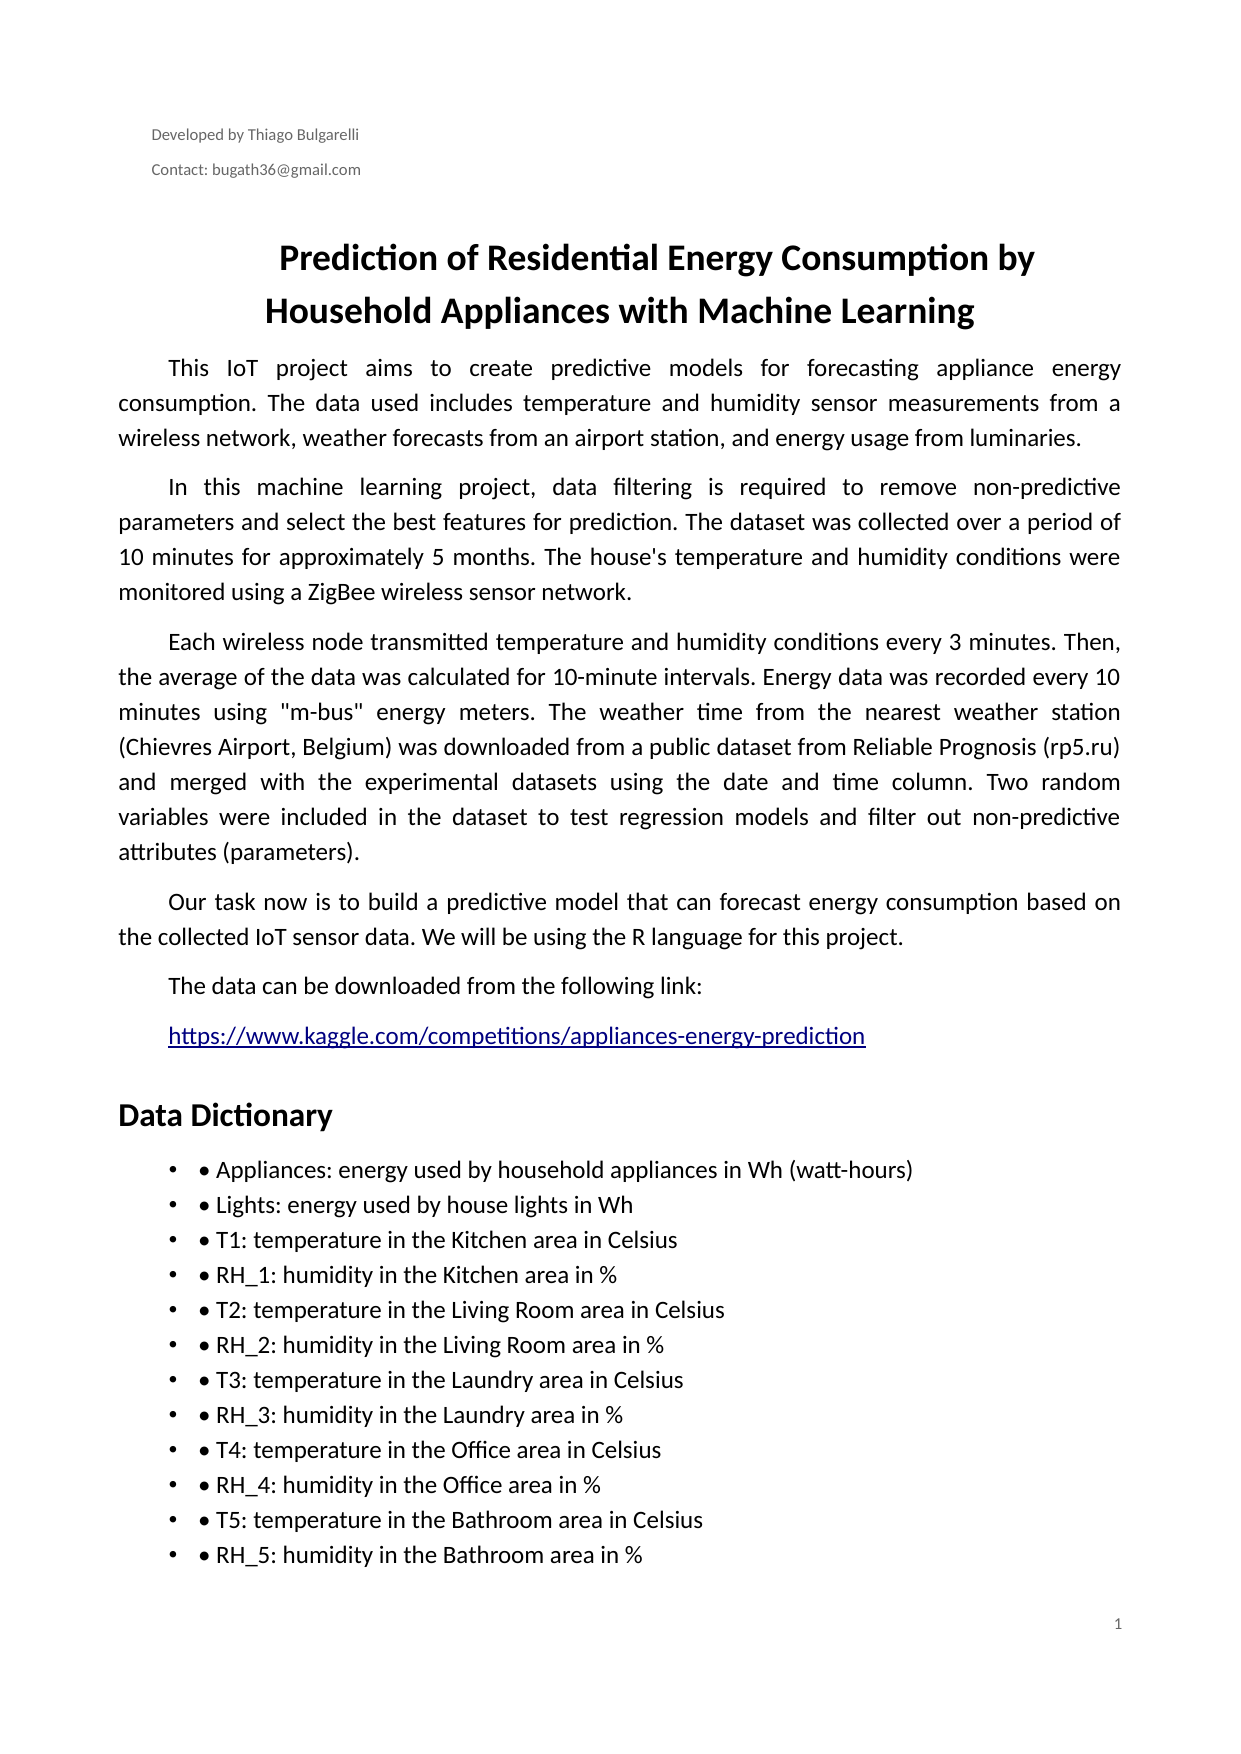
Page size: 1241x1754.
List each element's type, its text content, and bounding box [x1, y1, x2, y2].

list • T3: temperature in the Laundry area in Celsius [162, 1364, 1122, 1394]
list • RH_4: humidity in the Office area in % [162, 1469, 1122, 1499]
list • T2: temperature in the Living Room area in Celsius [162, 1294, 1122, 1324]
text The data can be downloaded from the following link: [118, 970, 1122, 1001]
subtitle Data Dictionary [118, 1094, 1122, 1135]
list • RH_2: humidity in the Living Room area in % [162, 1329, 1122, 1359]
text Our task now is to build a predictive model that can forecast energy consumption based on the collected IoT sensor data. We will be using the R language for this project. [118, 886, 1122, 951]
text This IoT project aims to create predictive models for forecasting appliance energy consumption. The data used includes temperature and humidity sensor measurements from a wireless network, weather forecasts from an airport station, and energy usage from luminaries. [118, 352, 1122, 452]
list • Appliances: energy used by household appliances in Wh (watt-hours) [162, 1154, 1122, 1184]
list • T5: temperature in the Bathroom area in Celsius [162, 1504, 1122, 1534]
list • RH_1: humidity in the Kitchen area in % [162, 1259, 1122, 1289]
list • T1: temperature in the Kitchen area in Celsius [162, 1224, 1122, 1254]
list • Lights: energy used by house lights in Wh [162, 1189, 1122, 1219]
list • T4: temperature in the Office area in Celsius [162, 1434, 1122, 1464]
list • RH_5: humidity in the Bathroom area in % [162, 1539, 1122, 1569]
text Each wireless node transmitted temperature and humidity conditions every 3 minutes. Then, the average of the data was calculated for 10-minute intervals. Energy data was recorded every 10 minutes using "m-bus" energy meters. The weather time from the nearest weather station (Chievres Airport, Belgium) was downloaded from a public dataset from Reliable Prognosis (rp5.ru) and merged with the experimental datasets using the date and time column. Two random variables were included in the dataset to test regression models and filter out non-predictive attributes (parameters). [118, 626, 1122, 867]
list • RH_3: humidity in the Laundry area in % [162, 1399, 1122, 1429]
text https://www.kaggle.com/competitions/appliances-energy-prediction [118, 1020, 1122, 1050]
title Prediction of Residential Energy Consumption by Household Appliances with Machine Learning [118, 234, 1122, 333]
text In this machine learning project, data filtering is required to remove non-predictive parameters and select the best features for prediction. The dataset was collected over a period of 10 minutes for approximately 5 months. The house's temperature and humidity conditions were monitored using a ZigBee wireless sensor network. [118, 472, 1122, 607]
